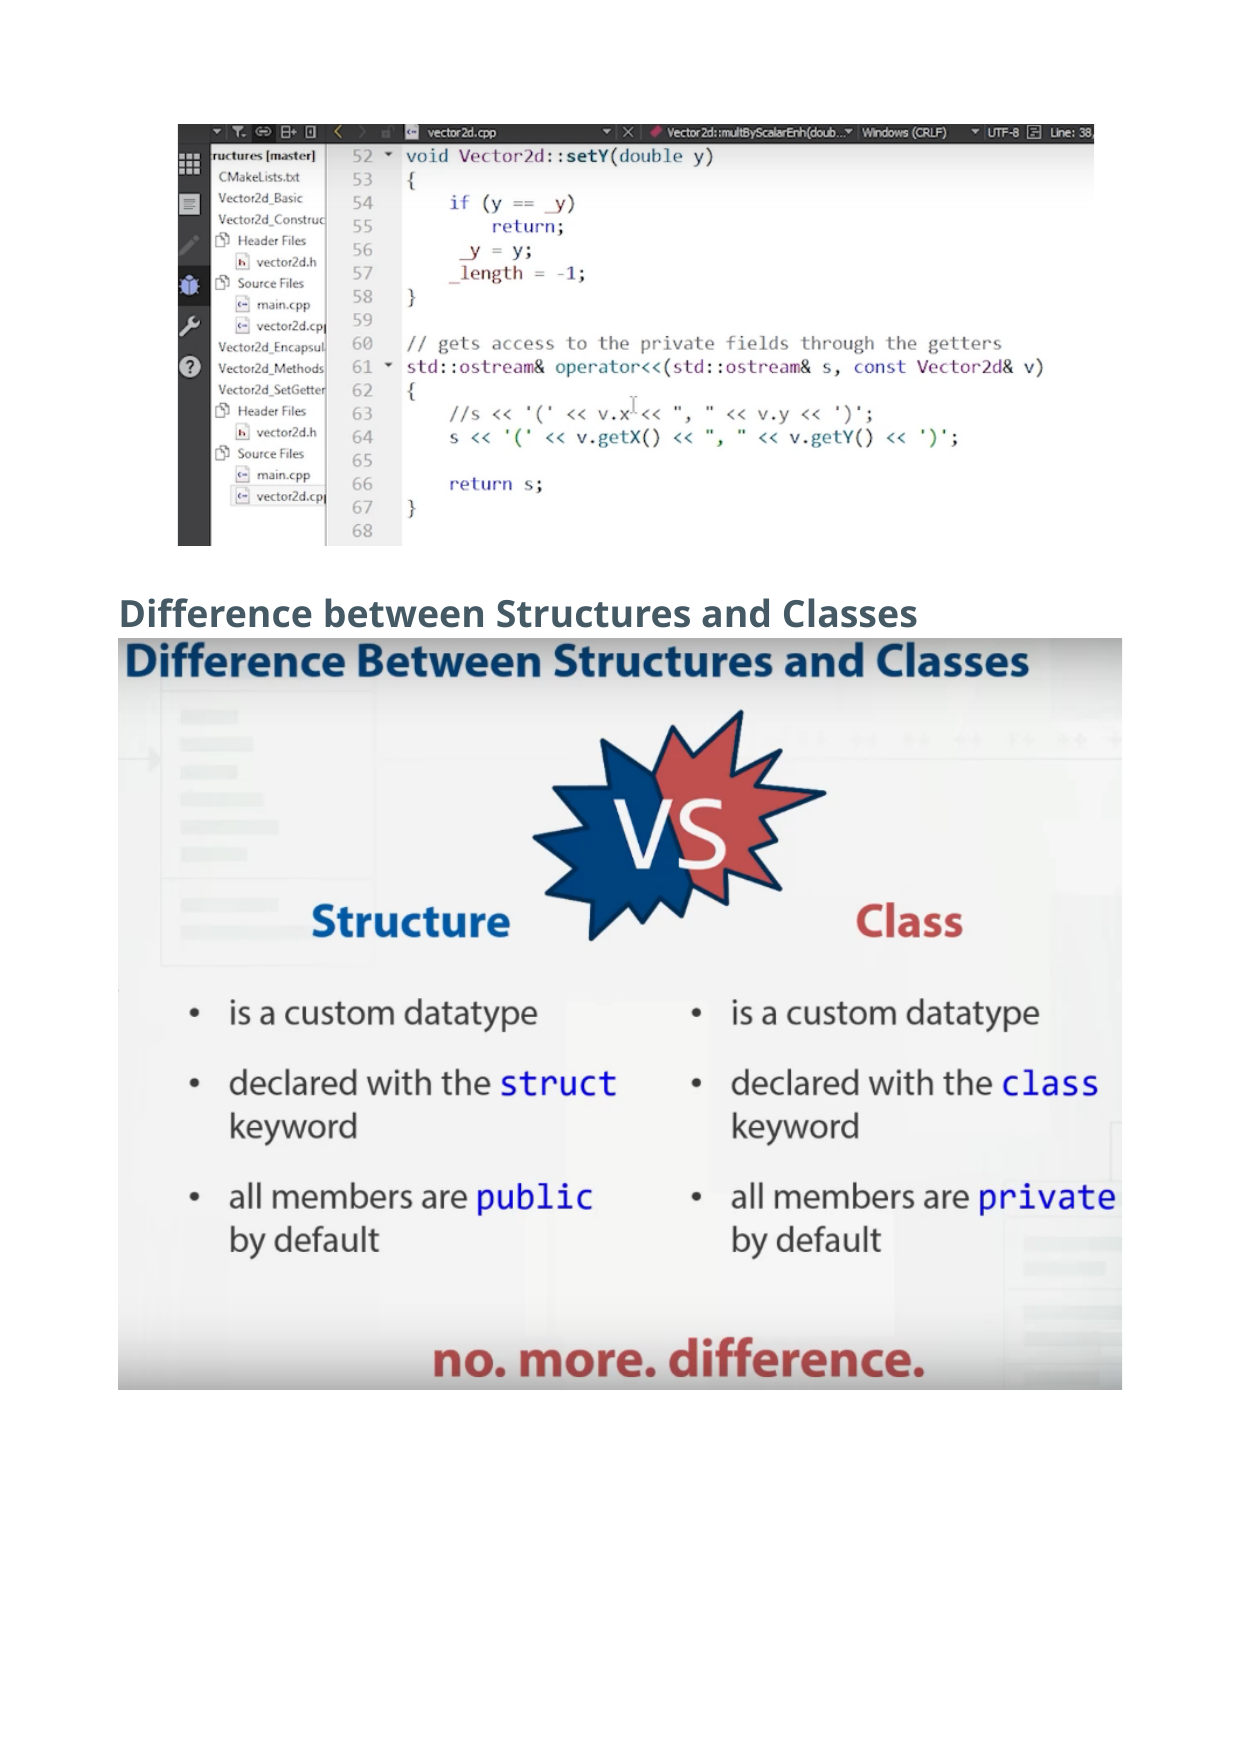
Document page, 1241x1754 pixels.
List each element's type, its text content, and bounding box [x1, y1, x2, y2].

picture [177, 124, 1095, 546]
subtitle Difference between Structures and Classes [118, 587, 1122, 638]
picture [118, 638, 1123, 1390]
